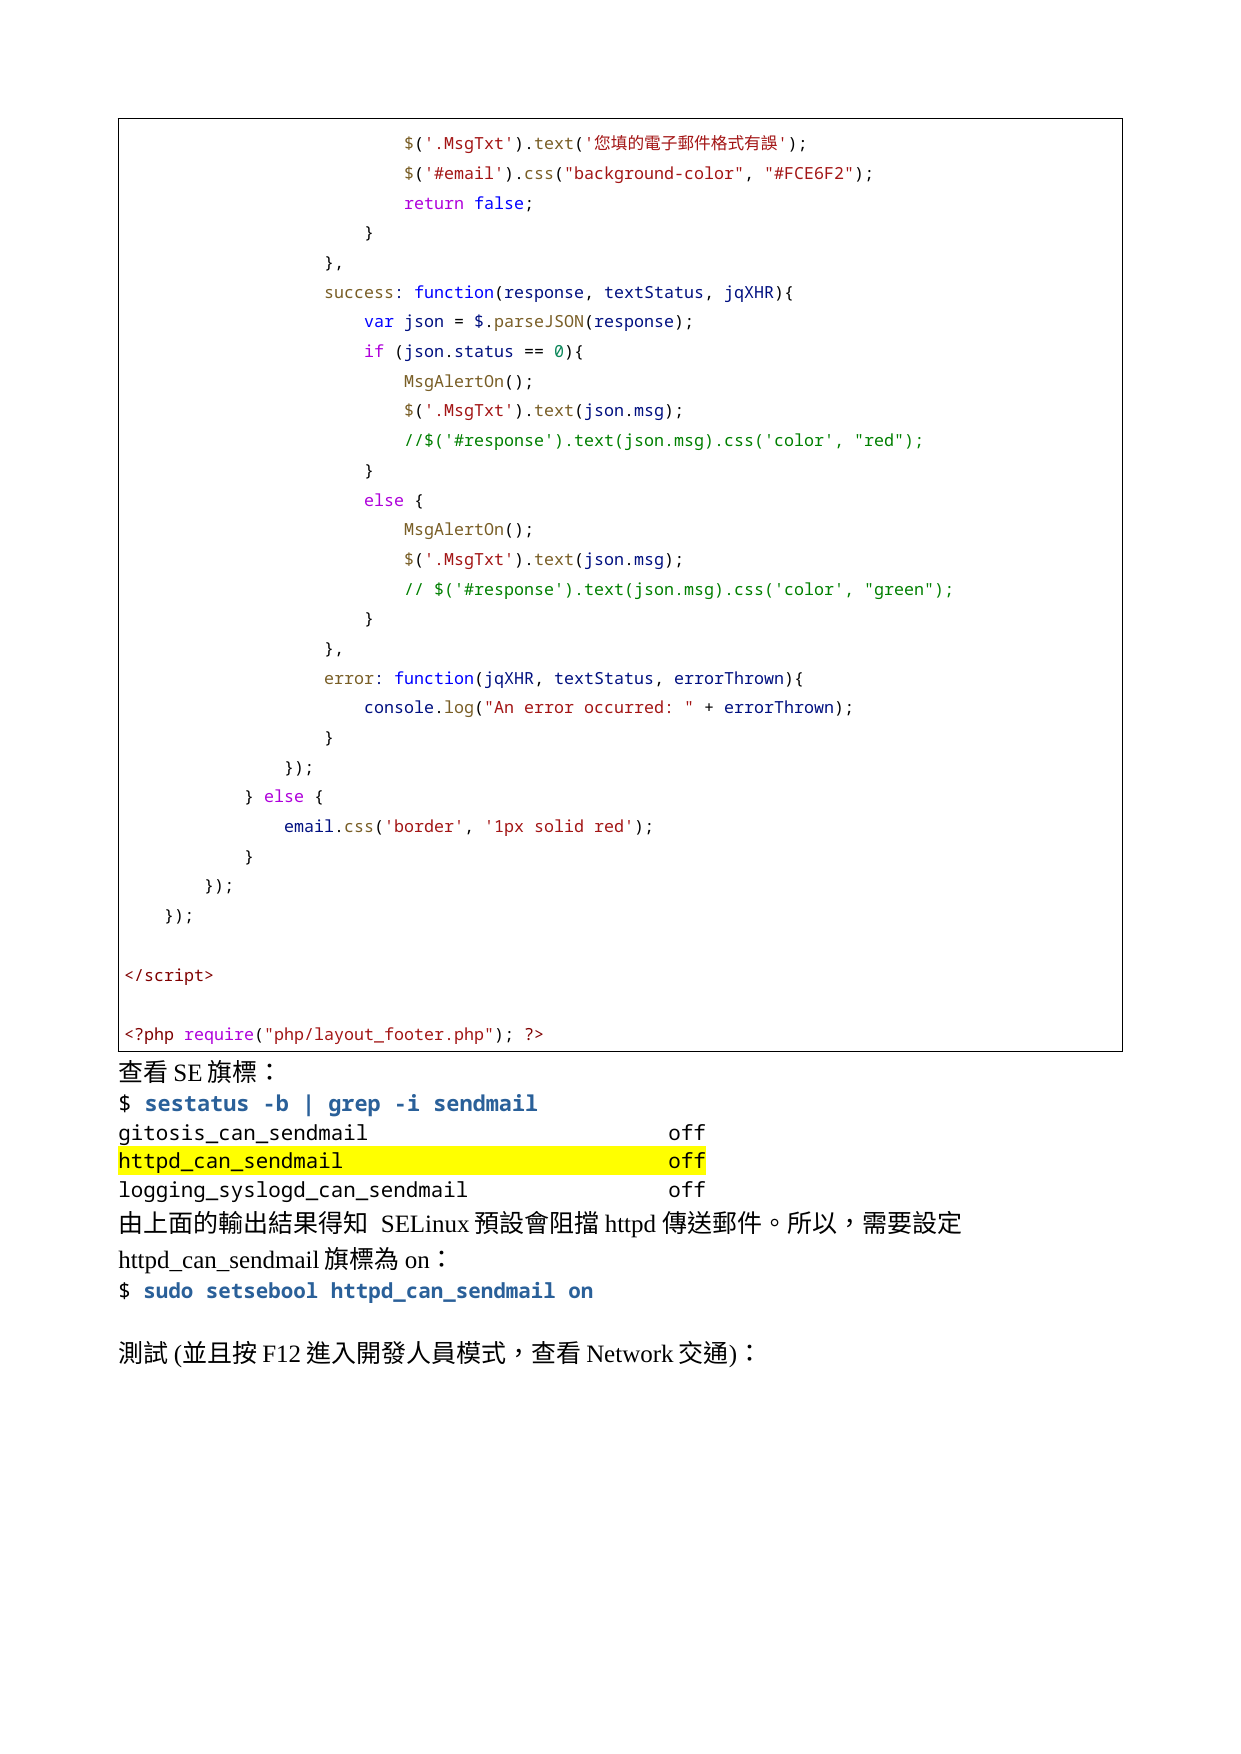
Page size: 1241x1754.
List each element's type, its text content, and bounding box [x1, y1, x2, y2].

text gitosis_can_sendmail off [118, 1118, 1122, 1146]
text httpd_can_sendmail off [118, 1146, 1122, 1175]
text $ sestatus -b | grep -i sendmail [118, 1088, 1122, 1118]
table_header $('.MsgTxt').text('您填的電子郵件格式有誤'); $('#email').css("background-color", "#FCE6F2"); return false; } }, success: function(response, textStatus, jqXHR){ var json = $.parseJSON(response); if (json.status == 0){ MsgAlertOn(); $('.MsgTxt').text(json.msg); //$('#response').text(json.msg).css('color', "red"); } else { MsgAlertOn(); $('.MsgTxt').text(json.msg); // $('#response').text(json.msg).css('color', "green"); } }, error: function(jqXHR, textStatus, errorThrown){ console.log("An error occurred: " + errorThrown); } }); } else { email.css('border', '1px solid red'); } }); }); </script> <?php require("php/layout_footer.php"); ?> [119, 119, 1122, 1051]
text $ sudo setsebool httpd_can_sendmail on [118, 1276, 1122, 1304]
text logging_syslogd_can_sendmail off [118, 1175, 1122, 1203]
text 測試 (並且按F12進入開發人員模式，查看Network交通)： [118, 1333, 1122, 1369]
text 由上面的輸出結果得知 SELinux預設會阻擋httpd 傳送郵件。所以，需要設定httpd_can_sendmail旗標為on： [118, 1203, 1122, 1276]
text 查看SE旗標： [118, 1052, 1122, 1088]
